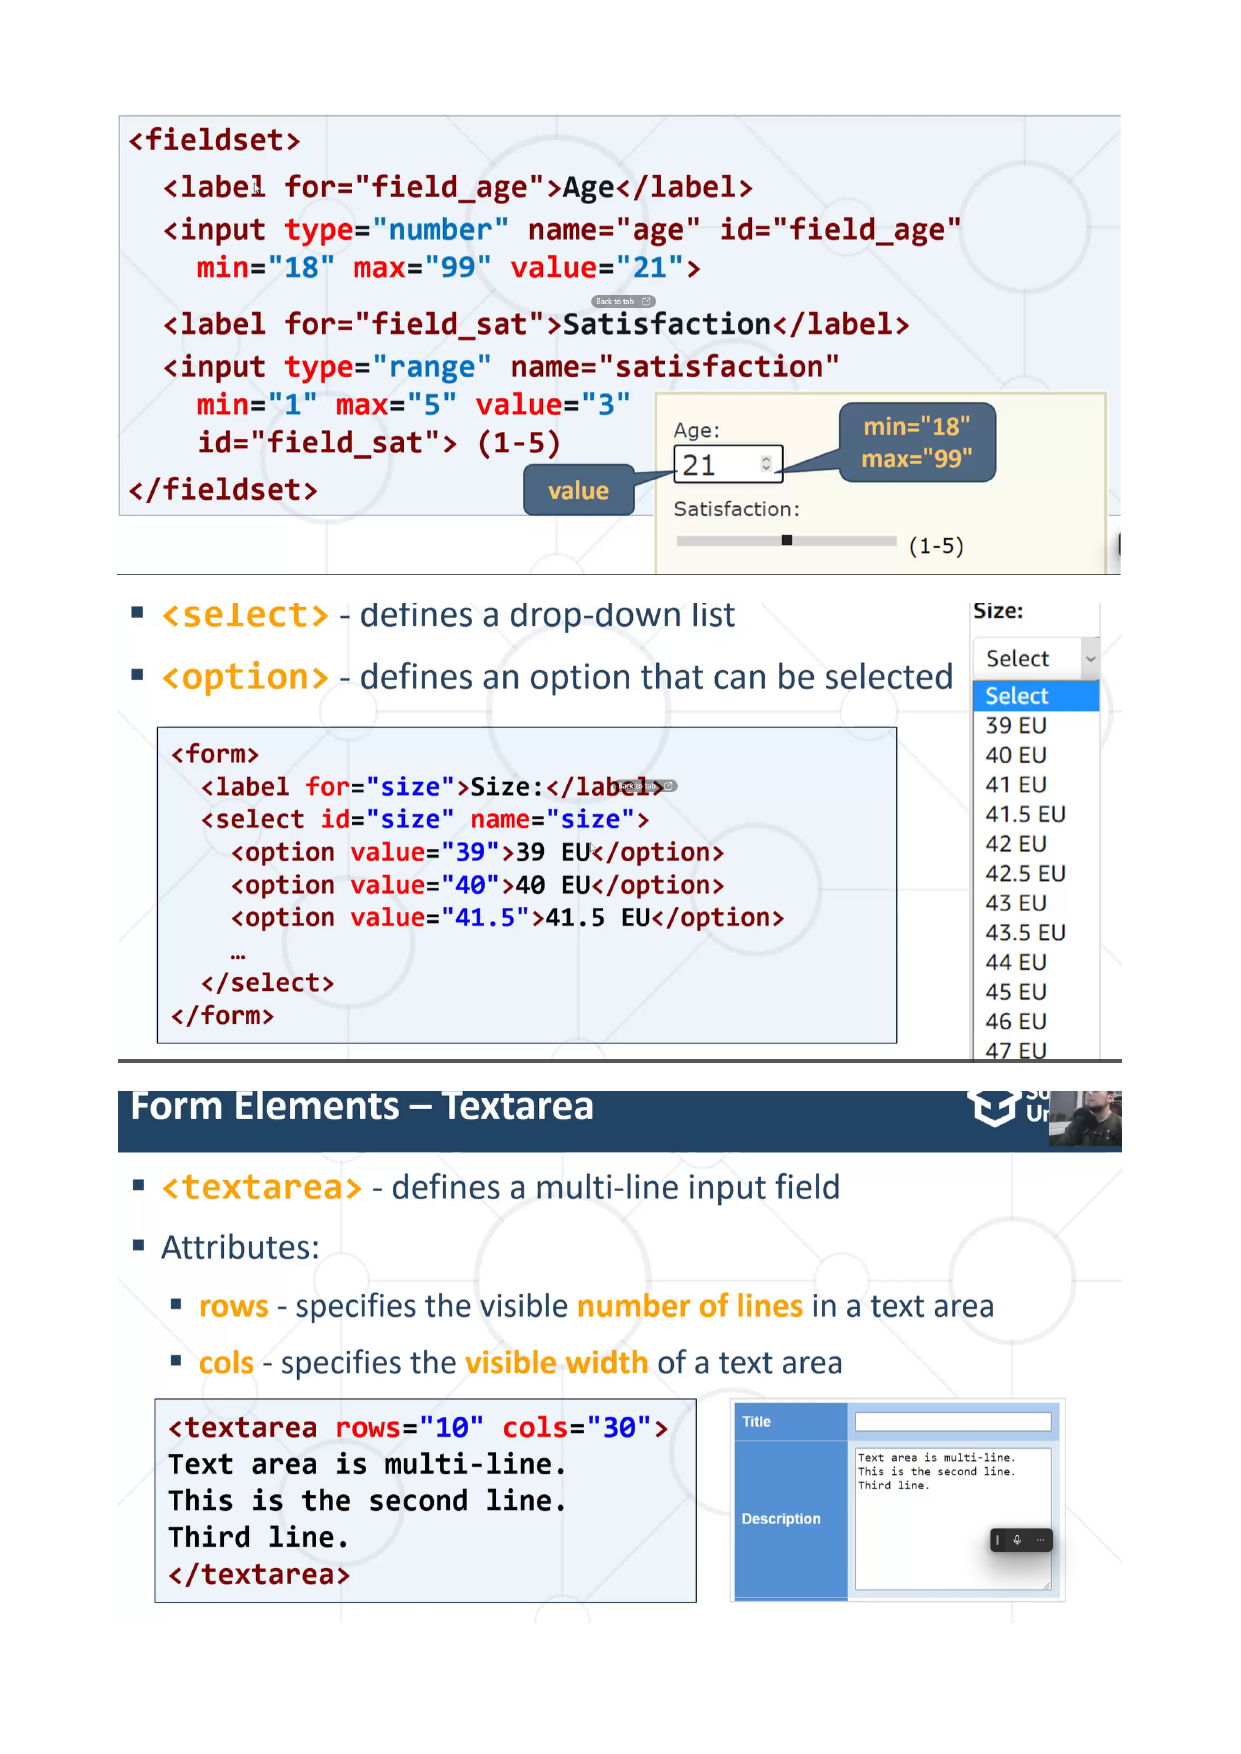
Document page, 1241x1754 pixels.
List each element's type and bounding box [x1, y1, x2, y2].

picture [118, 603, 1122, 1063]
picture [116, 113, 1121, 575]
picture [118, 1091, 1122, 1623]
